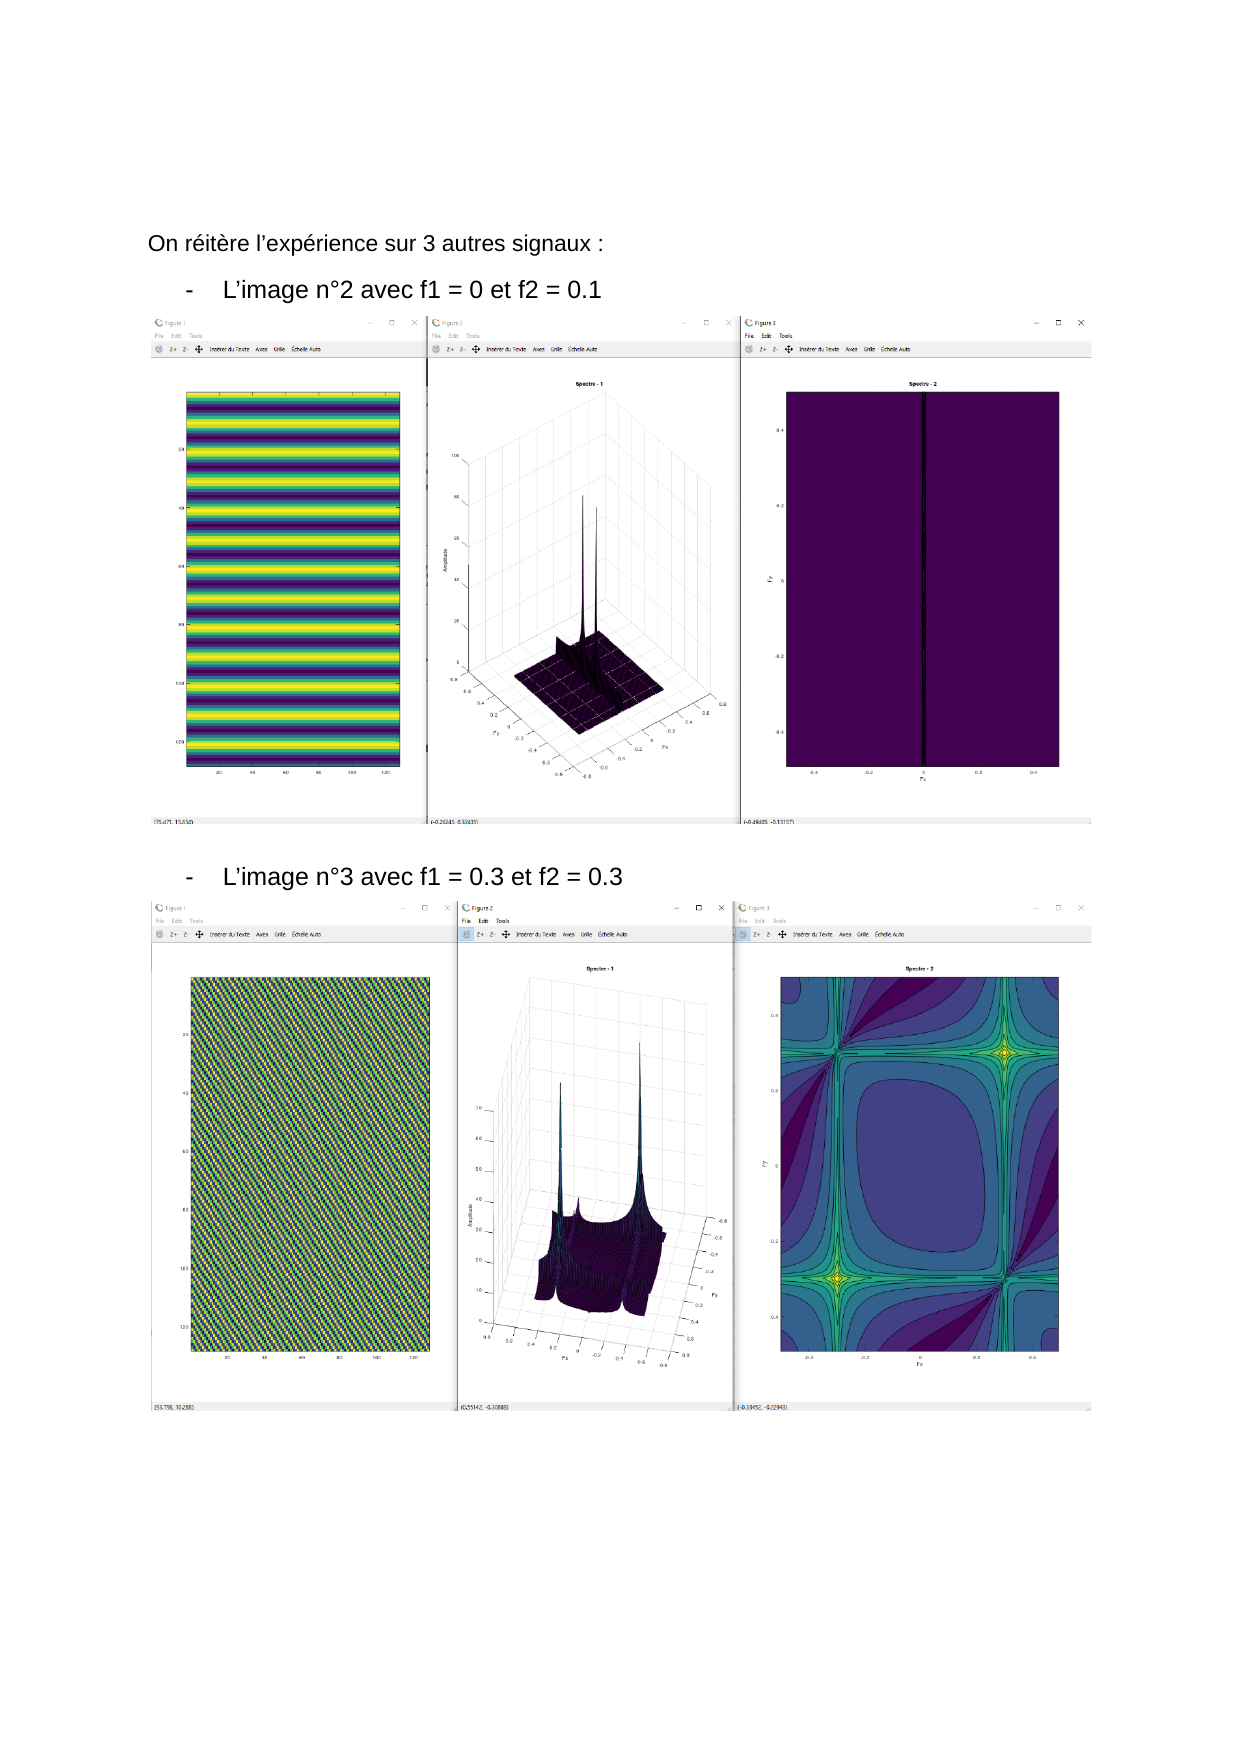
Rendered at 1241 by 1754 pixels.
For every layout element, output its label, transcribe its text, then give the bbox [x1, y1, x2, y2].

list L’image n°3 avec f1 = 0.3 et f2 = 0.3 [185, 862, 1093, 891]
list L’image n°2 avec f1 = 0 et f2 = 0.1 [185, 274, 1093, 303]
text On réitère l’expérience sur 3 autres signaux : [148, 230, 1093, 257]
